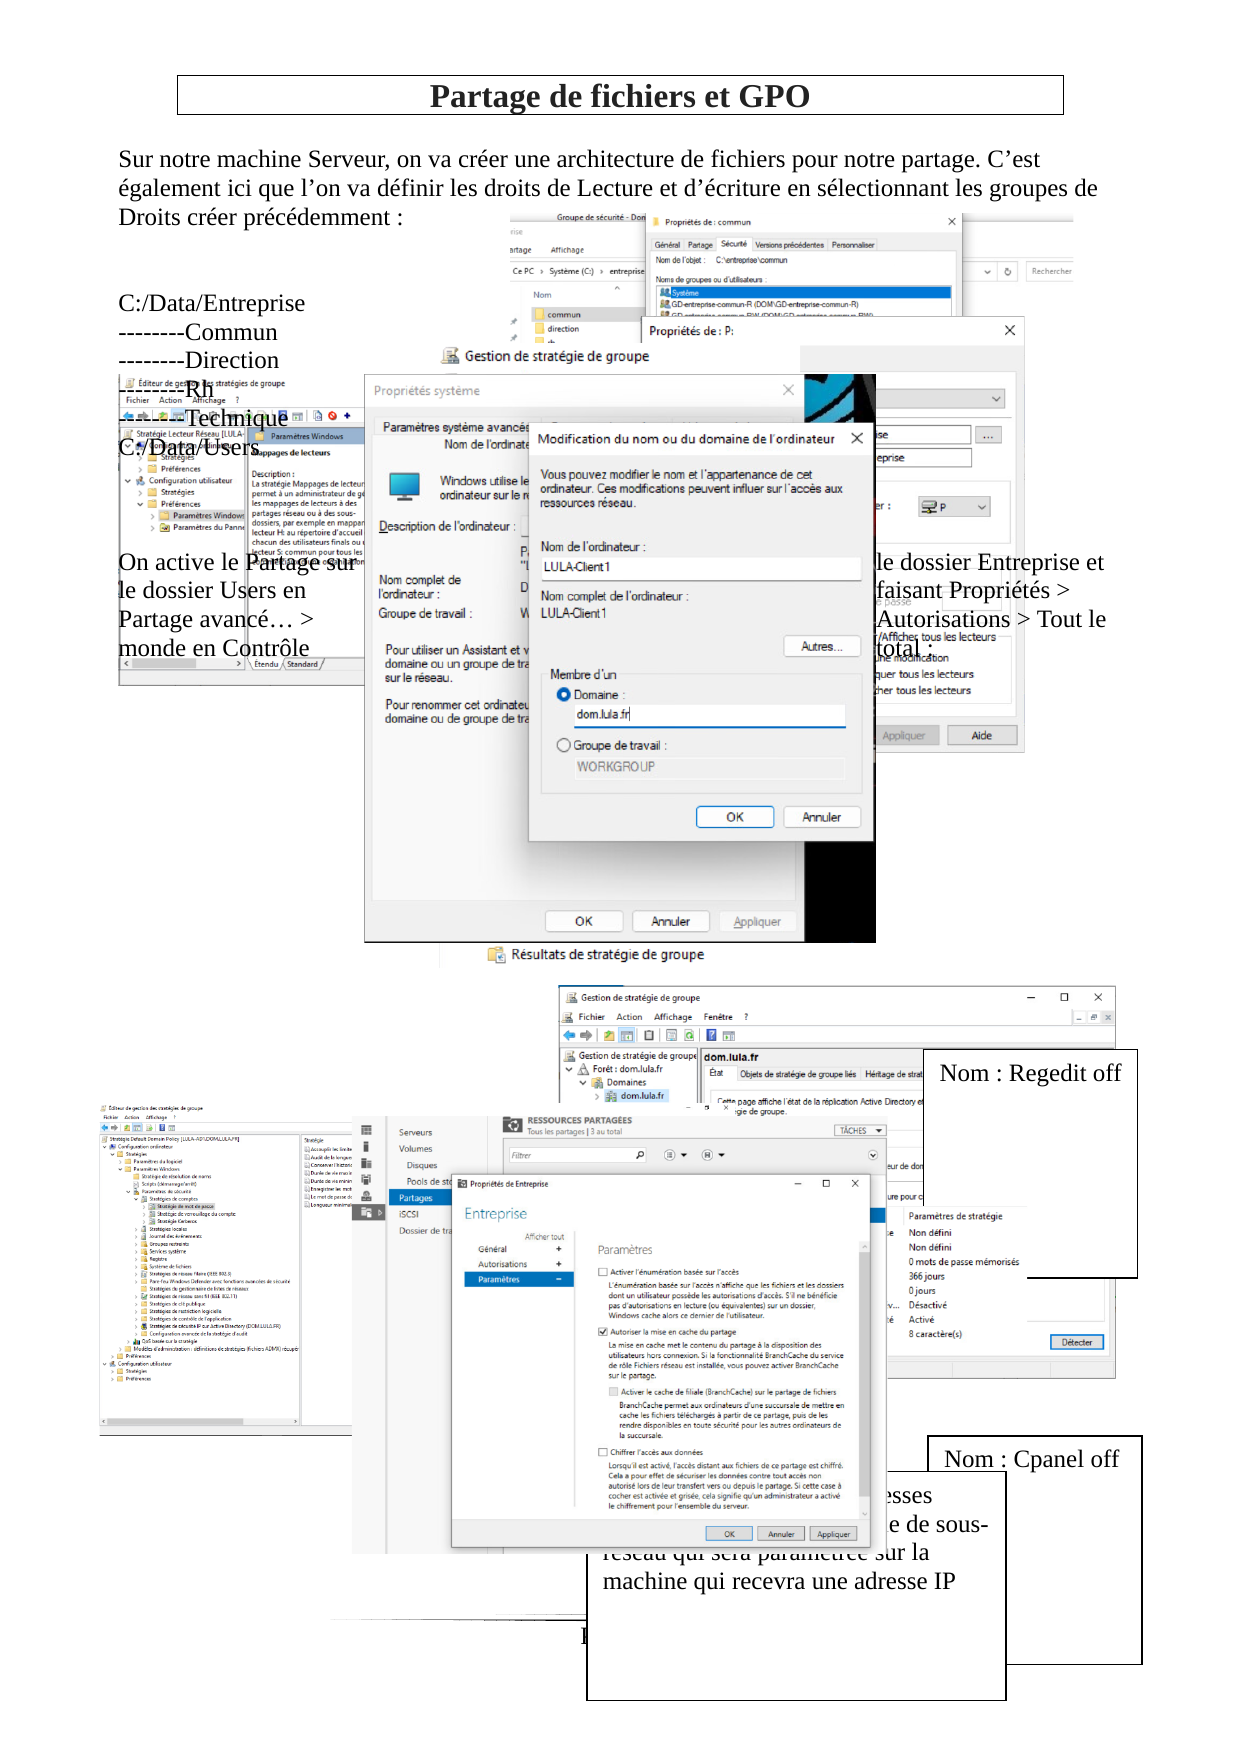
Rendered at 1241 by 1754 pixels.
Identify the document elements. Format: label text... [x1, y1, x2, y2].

table_header Partage de fichiers et GPO [178, 76, 1063, 114]
text Nom : Regedit off [939, 1058, 1122, 1086]
text Sur notre machine Serveur, on va créer une architecture de fichiers pour notre partage. C’est également ici que l’on va définir les droits de Lecture et d’écriture en sélectionnant les groupes de Droits créer précédemment : [118, 115, 1122, 259]
text C:/Data/Entreprise --------Commun --------Direction --------Rh --------Technique C:/Data/Users On active le Partage sur le dossier Entreprise et le dossier Users en faisant Propriétés > Partage avancé… > Autorisations > Tout le monde en Contrôle total : (On ajoute un $ au fichier Users lors du Partage pour le définir en tant que partage caché) On peut ensuite ouvrir la Gestion de stratégie de groupe dans Gestionnaire de Serveur > Outils, qui permet de créer les GPO : On commence par créer la GPO qui permettra de faire apparaitre le Lecteur P :Entreprise sur chaque session Utilisateur : On créer également les GPO permettant de bloquer la base de registre et le panneau de configuration aux utilisateurs : On place ensuite ces différentes GPO dans les bonnes OU pour qu’elles concernent seulement les utilisateurs souhaités : Une fois ceci fait, on peut se rendre dans Default Domain Policy en déroulant le domaine actuel pour modifier la Stratégie de mot de passe du domaine : Pour finir la configuration du Partage de fichiers, on se rend dans l’outils Gestionnaire de ressources du serveur de fichiers puis dans Filtres de fichiers ou l’on va ajouter un Filtrage actif pour les fichiers finissant par .locky : On se rends ensuite dans Quotas où l’on va ajouter une Limite de Stockage aux dossiers Users : Pour finir, ouvrir l’Outils DHCP installé précédemment, faire un clic droit sur IPv4 puis Nouvelle Etendue, qui va permettre de créer notre étendue d’adresses IP pour notre DHCP : O On peut également faire une réservation d’adresse IP dans Réservations pour notre machine Cliente (J’ai ici choisis 10.193.102.3) et également ajouter des Options pour l’étendue que l’on vient de créer : L’option 1 de valeur 0x2 permet de désactiver NetBios sur toutes les machines clientes du serveur. L’option 2 permet de définir la Passerelle par défaut des machines clientes du serveur. L’option 3 permet de définir l’adresse IP du serveur DNS sur les machines clientes du serveur. Notre configuration est maintenant terminée, on peut finir par installer si on le souhaite les fonctionnalités RSAT sur la machine Cliente pour accéder au serveur Active Directory à Distance et pouvoir l’administrer plus facilement : On peut ensuite démarrer la machine Client, rejoindre le Réseau dom.lula.fr et se connecter avec l’un des utilisateurs pour vérifier si celui-ci à bien les bons accès sur le partage de fichiers et si il récupère bien une adresse IP ! Tout devrait être fonctionnel ! Comment faire ? : On peut ensuite changer de session pour utiliser n’importe quel compte utilisateur créé précédemment ! Je conseille également de désactiver l’énumération basée sur l’accès dans Gestionnaire de Serveur > Partage, celle-ci forçant à faire disparaitre les fichiers auquel les utilisateurs n’ont pas accès, ce qui n’est pas pratique... : Sources : OpenNebula | Moodle https://learn.microsoft.com/ Alexandre Rota | Explications de Cours [588, 1472, 1005, 1700]
text Nom : Cpanel off [944, 1444, 1126, 1473]
text On choisit ici la plage d’adresses souhaitée ainsi que le masque de sous-réseau qui sera paramétrée sur la machine qui recevra une adresse IP [603, 1480, 990, 1595]
